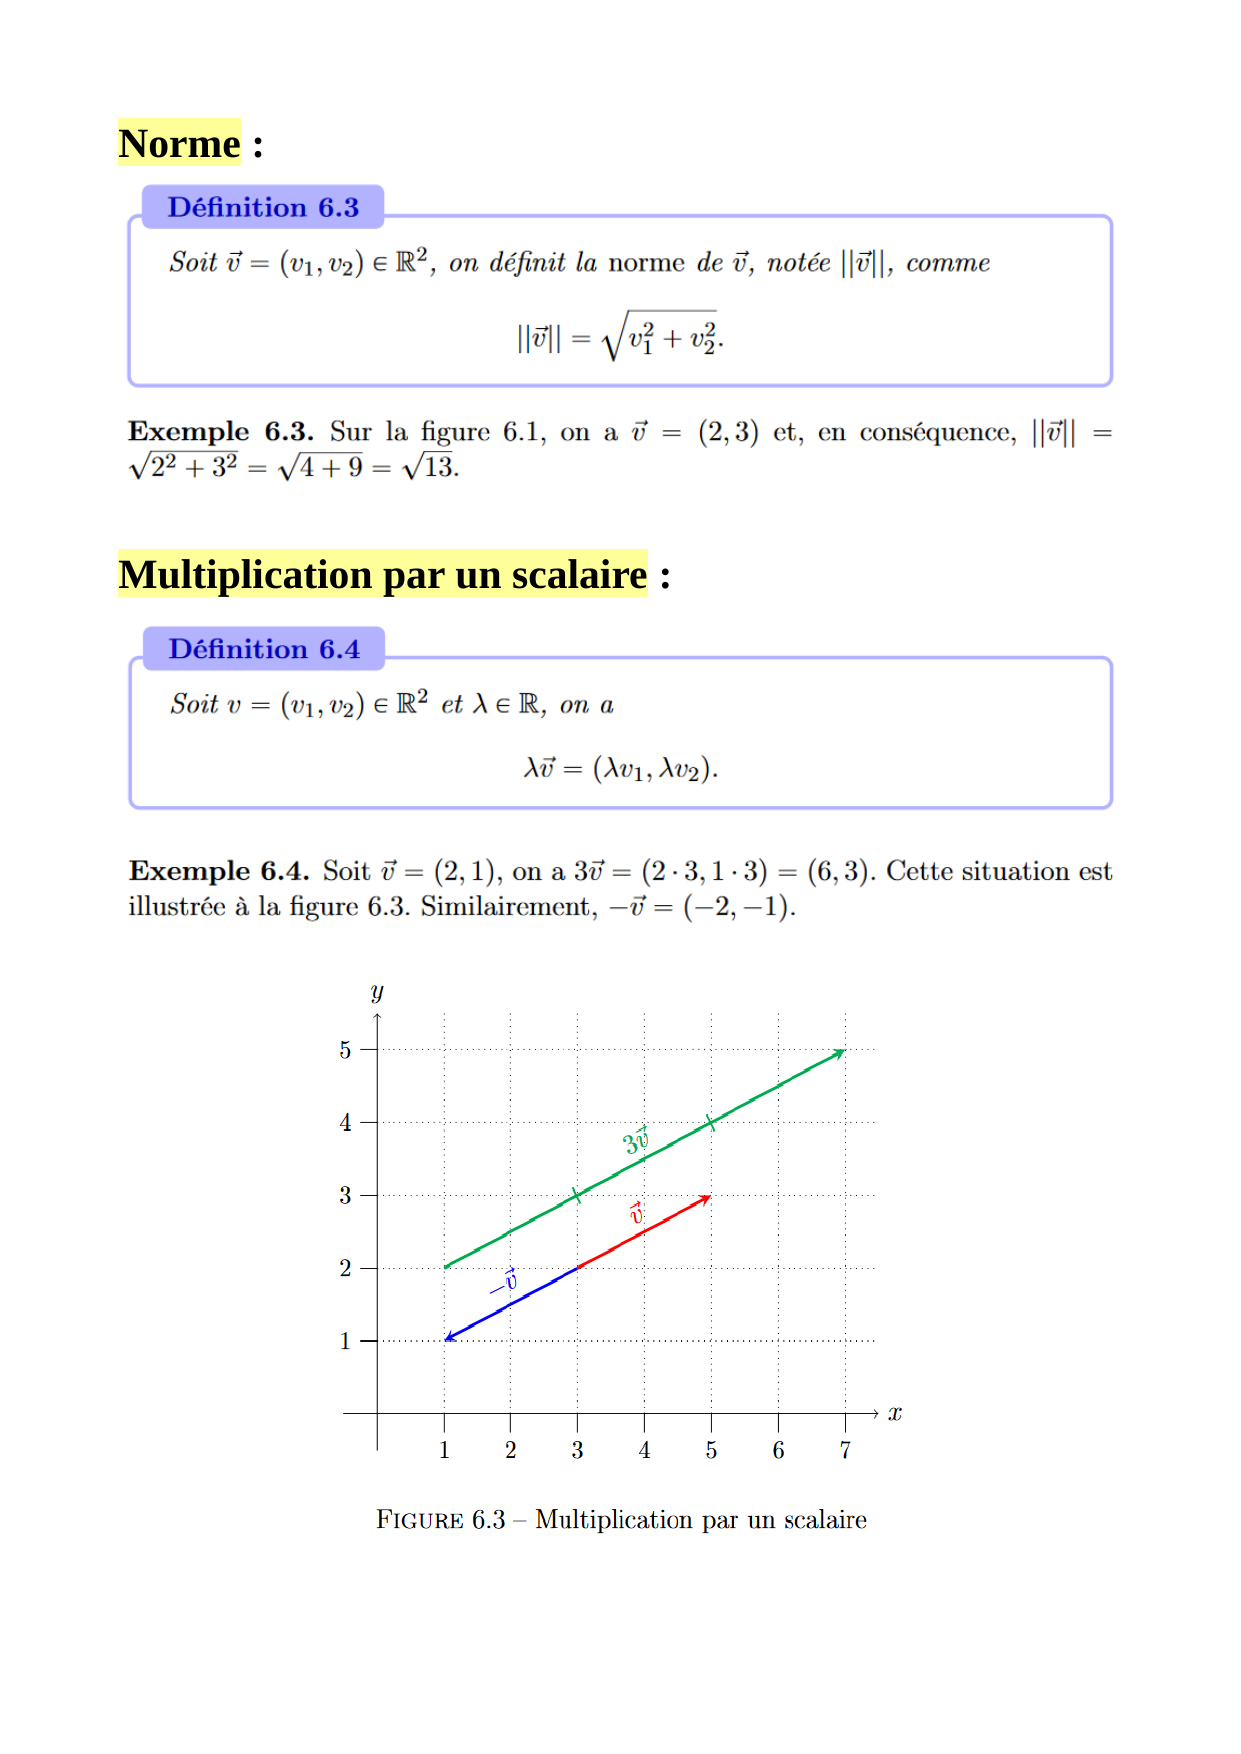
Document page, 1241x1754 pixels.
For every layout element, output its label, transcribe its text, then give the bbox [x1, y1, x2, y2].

text Multiplication par un scalaire : [118, 549, 1122, 597]
text Norme : [118, 118, 1122, 166]
